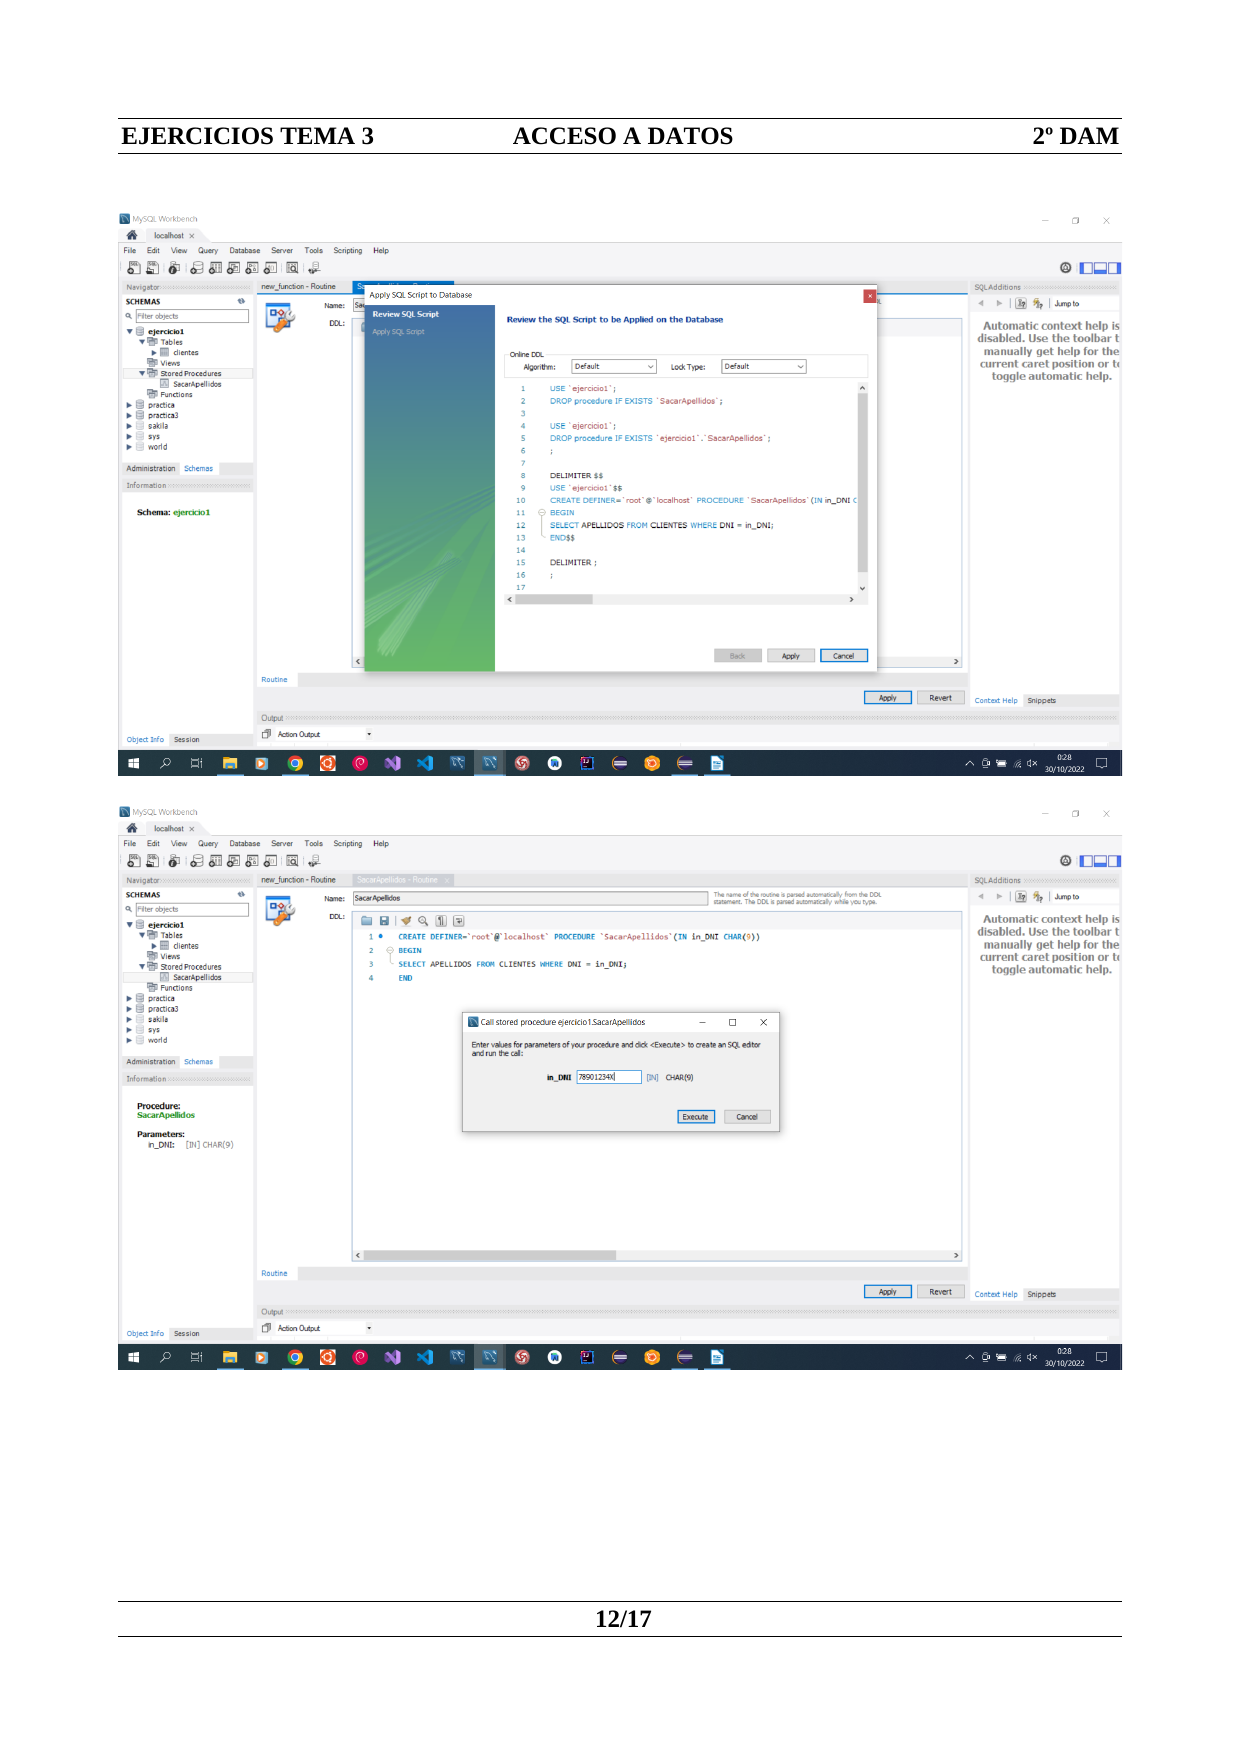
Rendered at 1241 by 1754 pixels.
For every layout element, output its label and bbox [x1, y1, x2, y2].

picture [118, 804, 1123, 1370]
picture [118, 211, 1123, 776]
